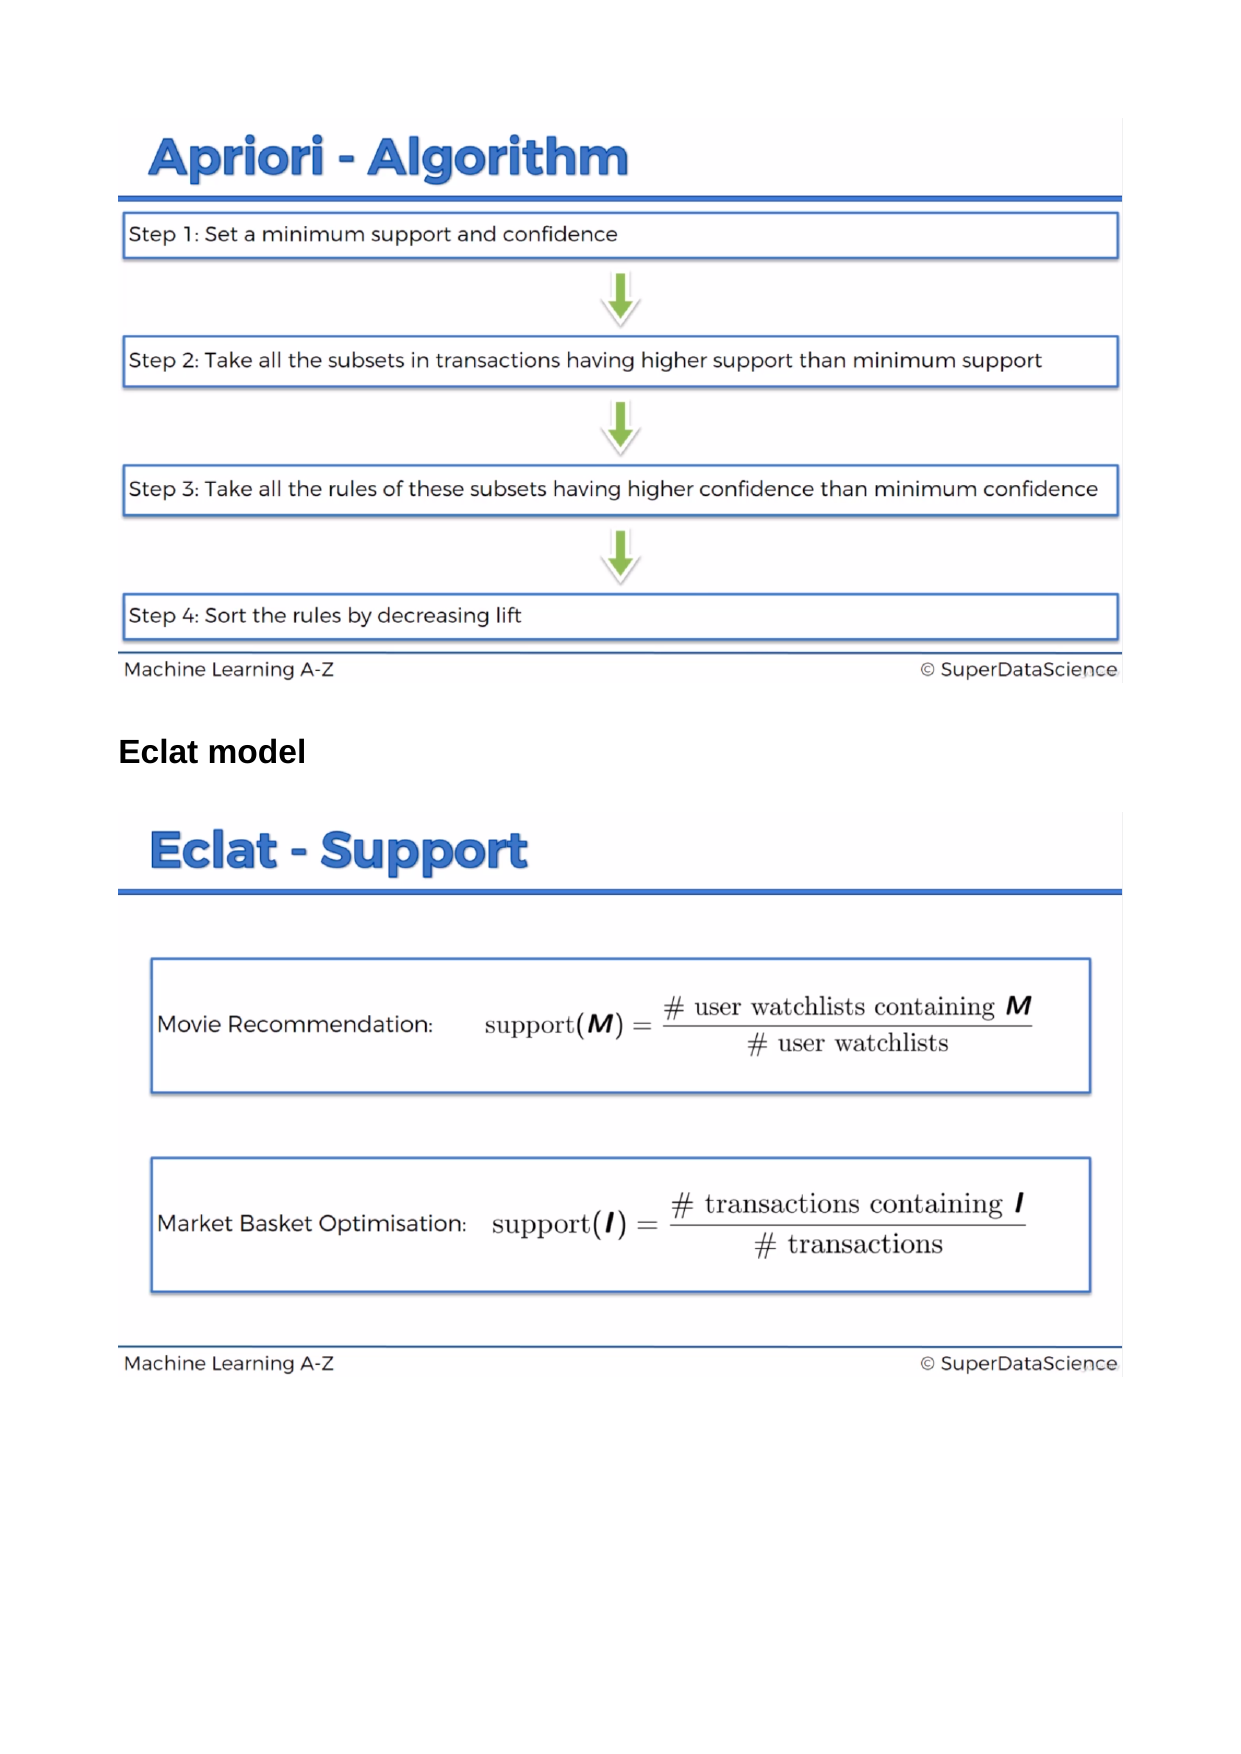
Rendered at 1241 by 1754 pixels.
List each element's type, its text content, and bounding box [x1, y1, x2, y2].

subtitle Eclat model [118, 732, 1122, 771]
picture [118, 812, 1123, 1377]
picture [118, 118, 1123, 683]
